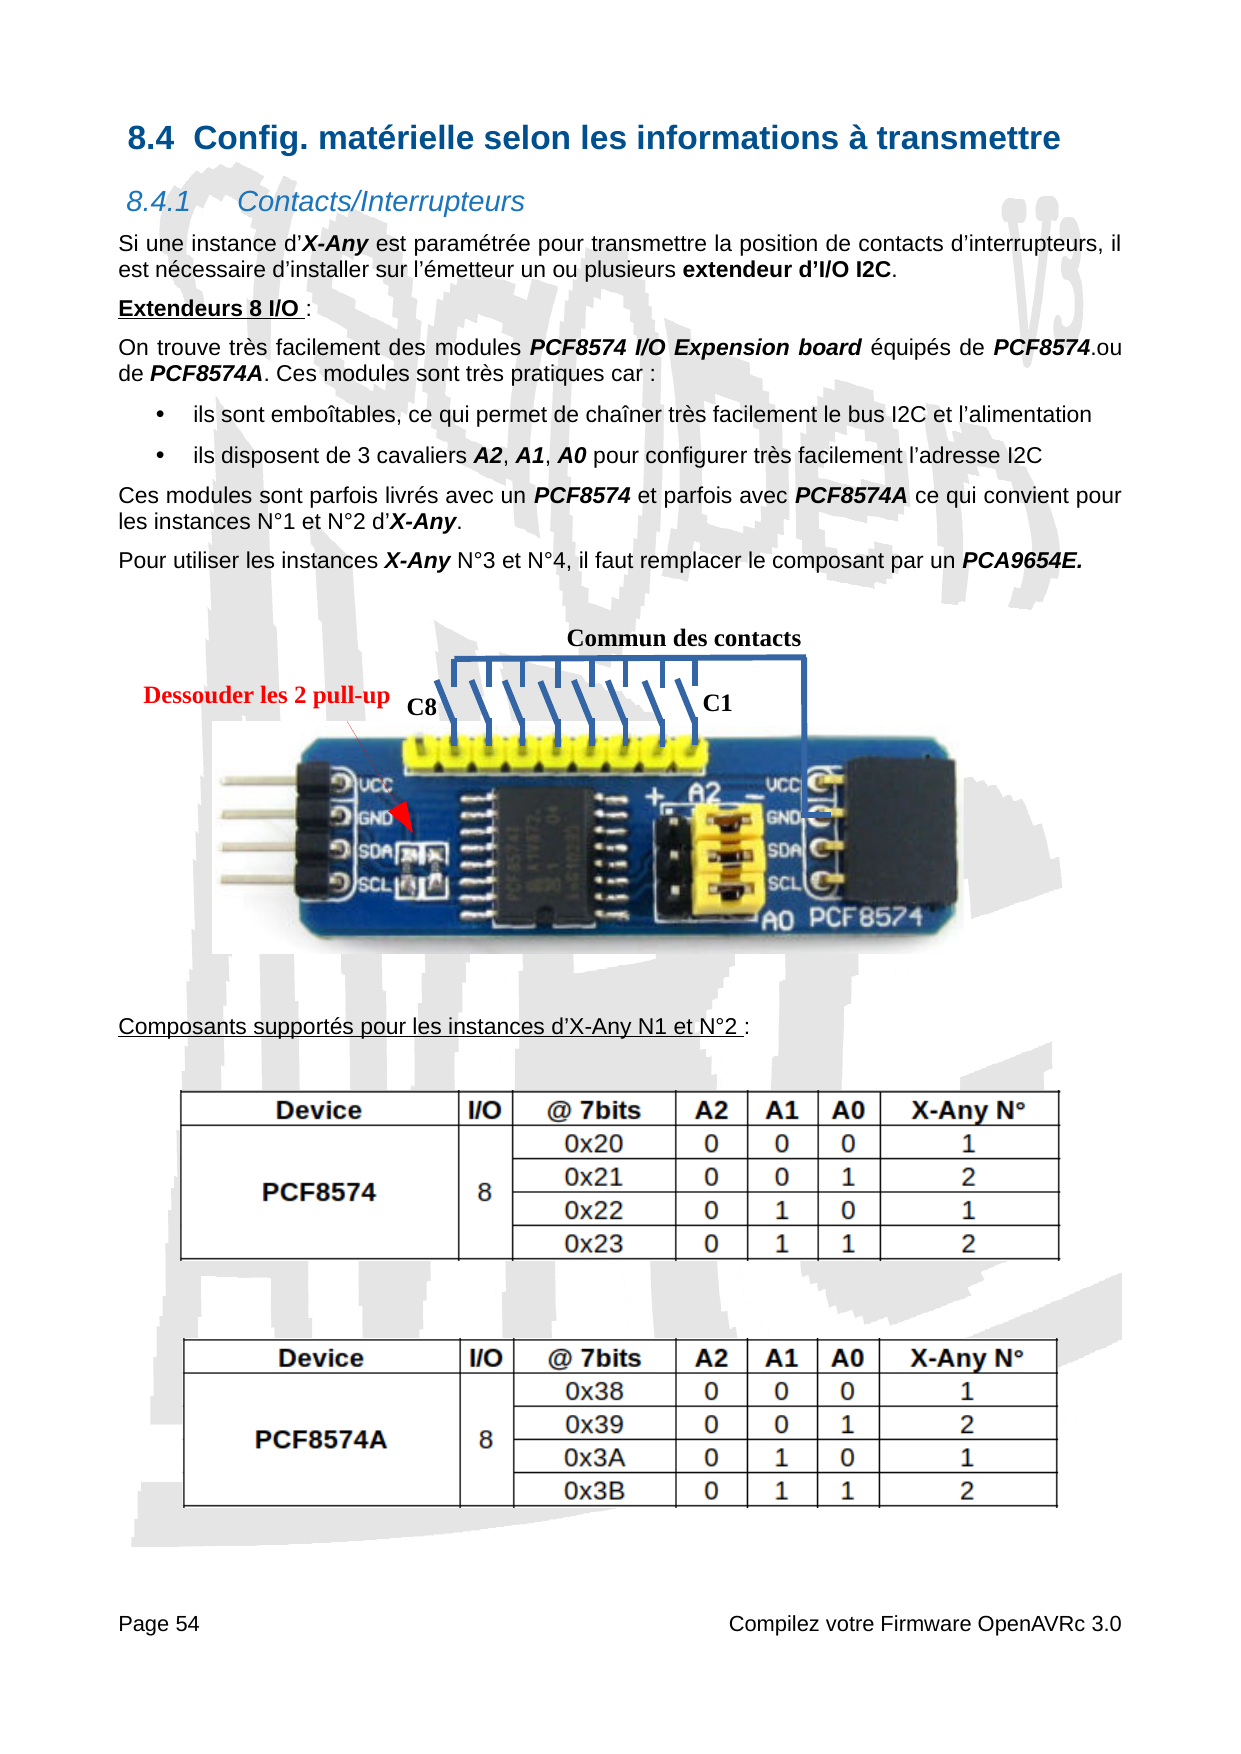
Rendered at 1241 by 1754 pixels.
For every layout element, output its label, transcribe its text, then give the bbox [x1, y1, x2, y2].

subtitle Config. matérielle selon les informations à transmettre [118, 118, 1122, 157]
picture [180, 1090, 1061, 1261]
text Ces modules sont parfois livrés avec un PCF8574 et parfois avec PCF8574A ce qui convient pour les instances N°1 et N°2 d’X-Any. [118, 482, 1122, 534]
text Extendeurs 8 I/O : [118, 295, 1122, 321]
text On trouve très facilement des modules PCF8574 I/O Expension board équipés de PCF8574.ou de PCF8574A. Ces modules sont très pratiques car : [118, 334, 1122, 387]
picture [182, 1338, 1059, 1508]
list ils sont emboîtables, ce qui permet de chaîner très facilement le bus I2C et l’alimentation [156, 399, 1122, 428]
text Si une instance d’X-Any est paramétrée pour transmettre la position de contacts d’interrupteurs, il est nécessaire d’installer sur l’émetteur un ou plusieurs extendeur d’I/O I2C. [118, 230, 1122, 283]
picture [212, 721, 964, 954]
text Composants supportés pour les instances d’X-Any N1 et N°2 : [118, 1013, 1122, 1039]
list ils disposent de 3 cavaliers A2, A1, A0 pour configurer très facilement l’adresse I2C [156, 440, 1122, 469]
subtitle Contacts/Interrupteurs [118, 184, 1122, 217]
text Pour utiliser les instances X-Any N°3 et N°4, il faut remplacer le composant par un PCA9654E. [118, 547, 1122, 573]
